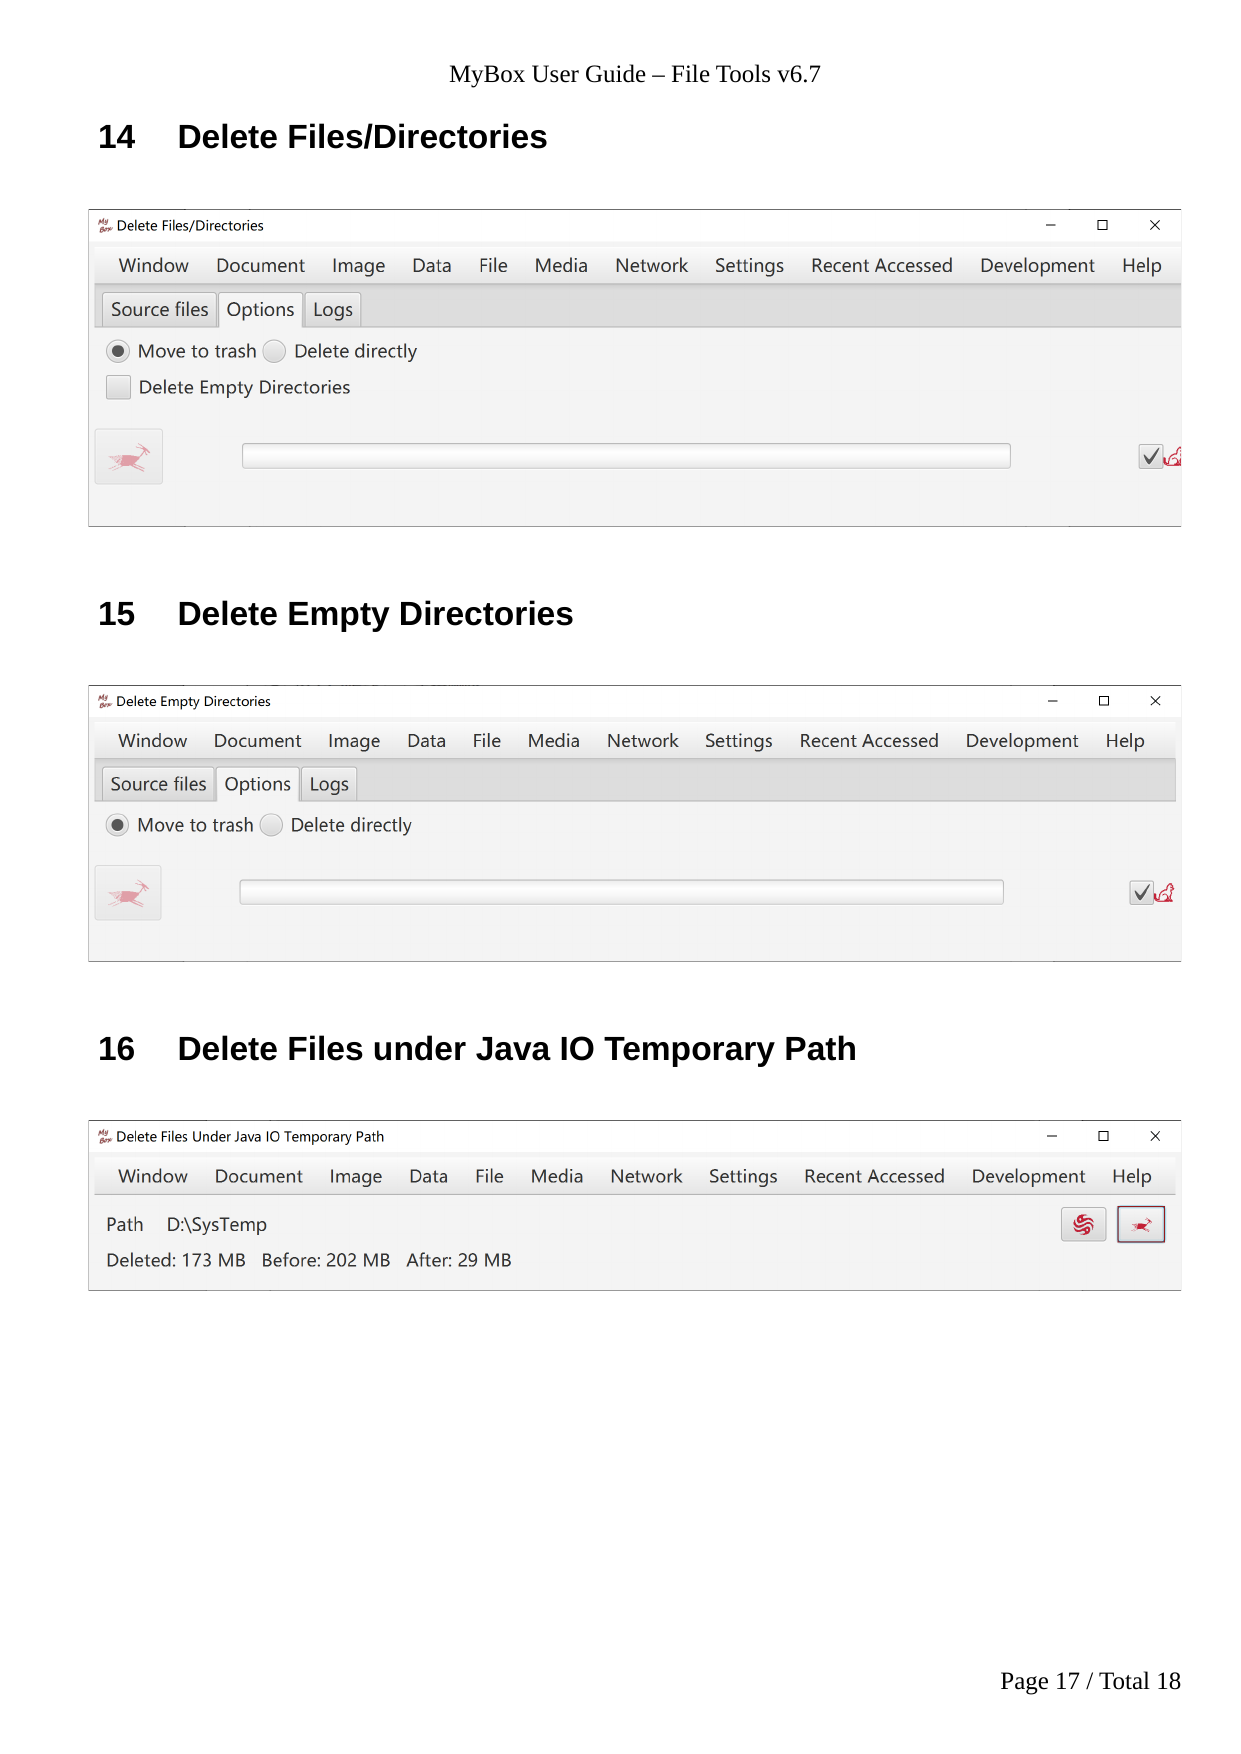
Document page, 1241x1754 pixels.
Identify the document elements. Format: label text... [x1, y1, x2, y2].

picture [88, 685, 1182, 962]
picture [88, 1120, 1182, 1291]
subtitle Delete Files under Java IO Temporary Path [88, 1028, 1181, 1067]
subtitle Delete Files/Directories [88, 117, 1181, 156]
subtitle Delete Empty Directories [88, 593, 1181, 632]
picture [88, 209, 1182, 527]
